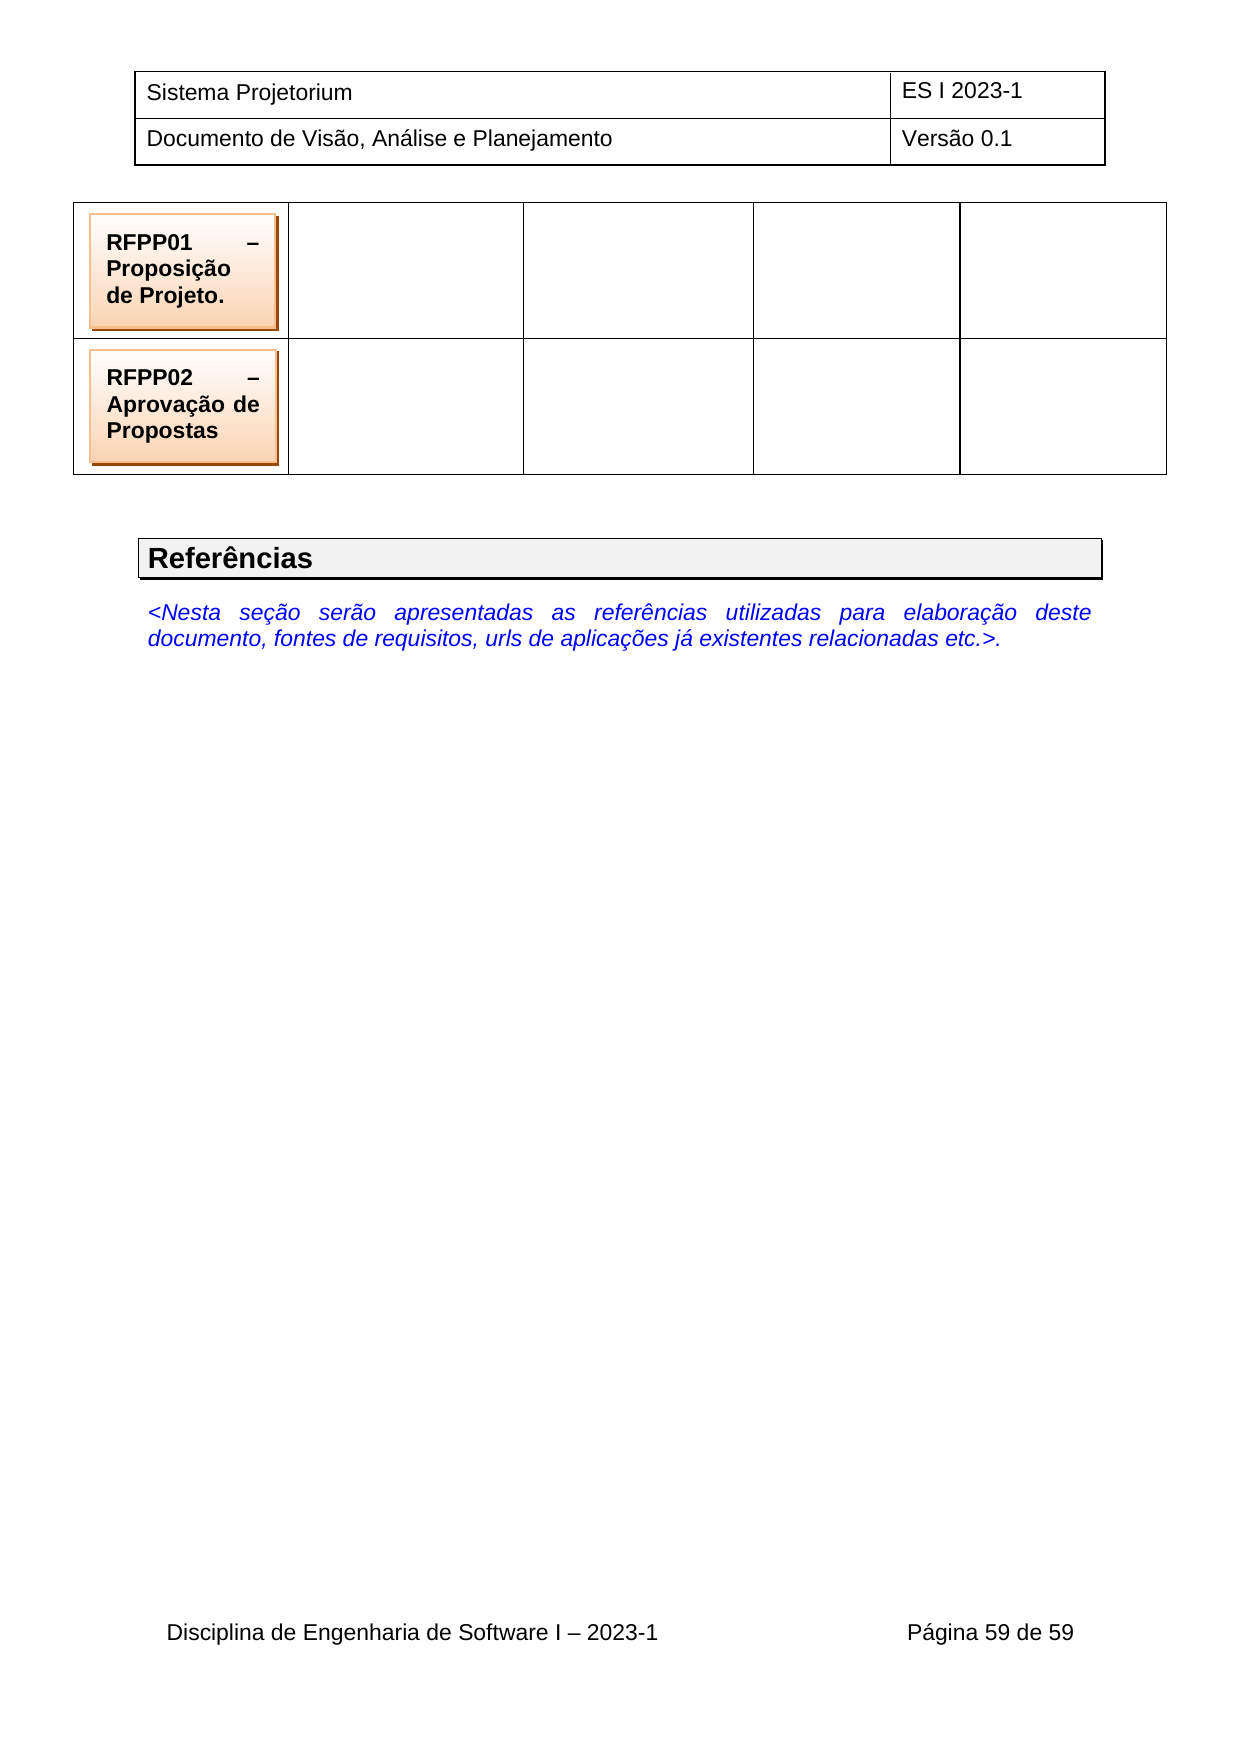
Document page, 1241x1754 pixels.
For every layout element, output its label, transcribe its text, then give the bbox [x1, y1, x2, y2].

table_cell [754, 203, 959, 338]
text <Nesta seção serão apresentadas as referências utilizadas para elaboração deste documento, fontes de requisitos, urls de aplicações já existentes relacionadas etc.>. [148, 598, 1092, 651]
table_cell [754, 339, 959, 473]
table_cell [289, 339, 523, 473]
table_cell [74, 339, 288, 473]
table_cell [524, 203, 753, 338]
table_cell [961, 203, 1166, 338]
table_cell [289, 203, 523, 338]
table_cell [524, 339, 753, 473]
table_cell [961, 339, 1166, 473]
subtitle Referências [139, 539, 1101, 577]
table_cell [74, 203, 288, 338]
